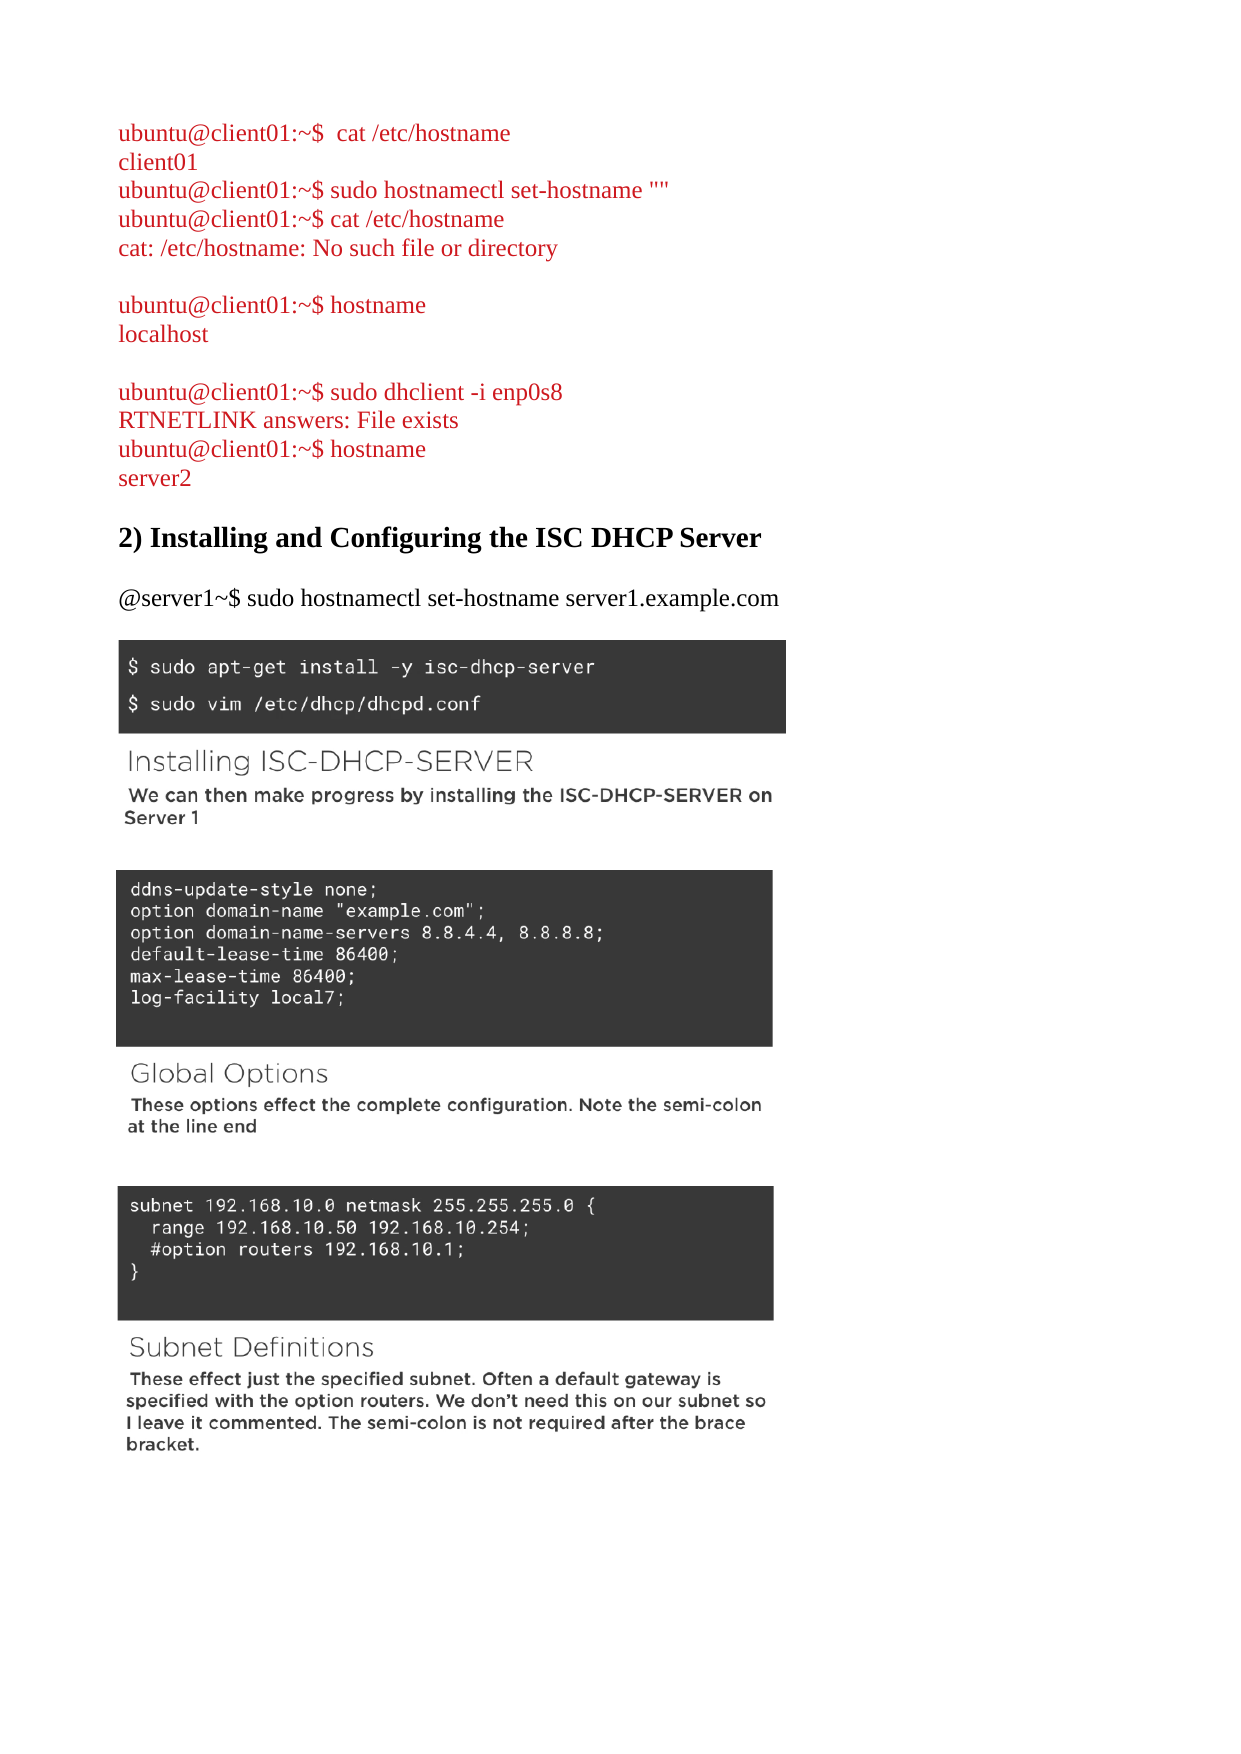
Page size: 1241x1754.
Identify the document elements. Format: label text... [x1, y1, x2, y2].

text ubuntu@client01:~$ cat /etc/hostname [118, 118, 1122, 147]
text ubuntu@client01:~$ cat /etc/hostname [118, 204, 1122, 233]
text @server1~$ sudo hostnamectl set-hostname server1.example.com [118, 583, 1122, 612]
text ubuntu@client01:~$ hostname [118, 434, 1122, 463]
text RTNETLINK answers: File exists [118, 406, 1122, 434]
text cat: /etc/hostname: No such file or directory [118, 233, 1122, 262]
picture [118, 640, 786, 844]
picture [117, 1186, 774, 1465]
text client01 [118, 147, 1122, 176]
picture [116, 870, 773, 1155]
text ubuntu@client01:~$ sudo dhclient -i enp0s8 [118, 377, 1122, 406]
text 2) Installing and Configuring the ISC DHCP Server [118, 521, 1122, 554]
text localhost [118, 319, 1122, 348]
text server2 [118, 463, 1122, 492]
text ubuntu@client01:~$ sudo hostnamectl set-hostname "" [118, 176, 1122, 204]
text ubuntu@client01:~$ hostname [118, 291, 1122, 319]
